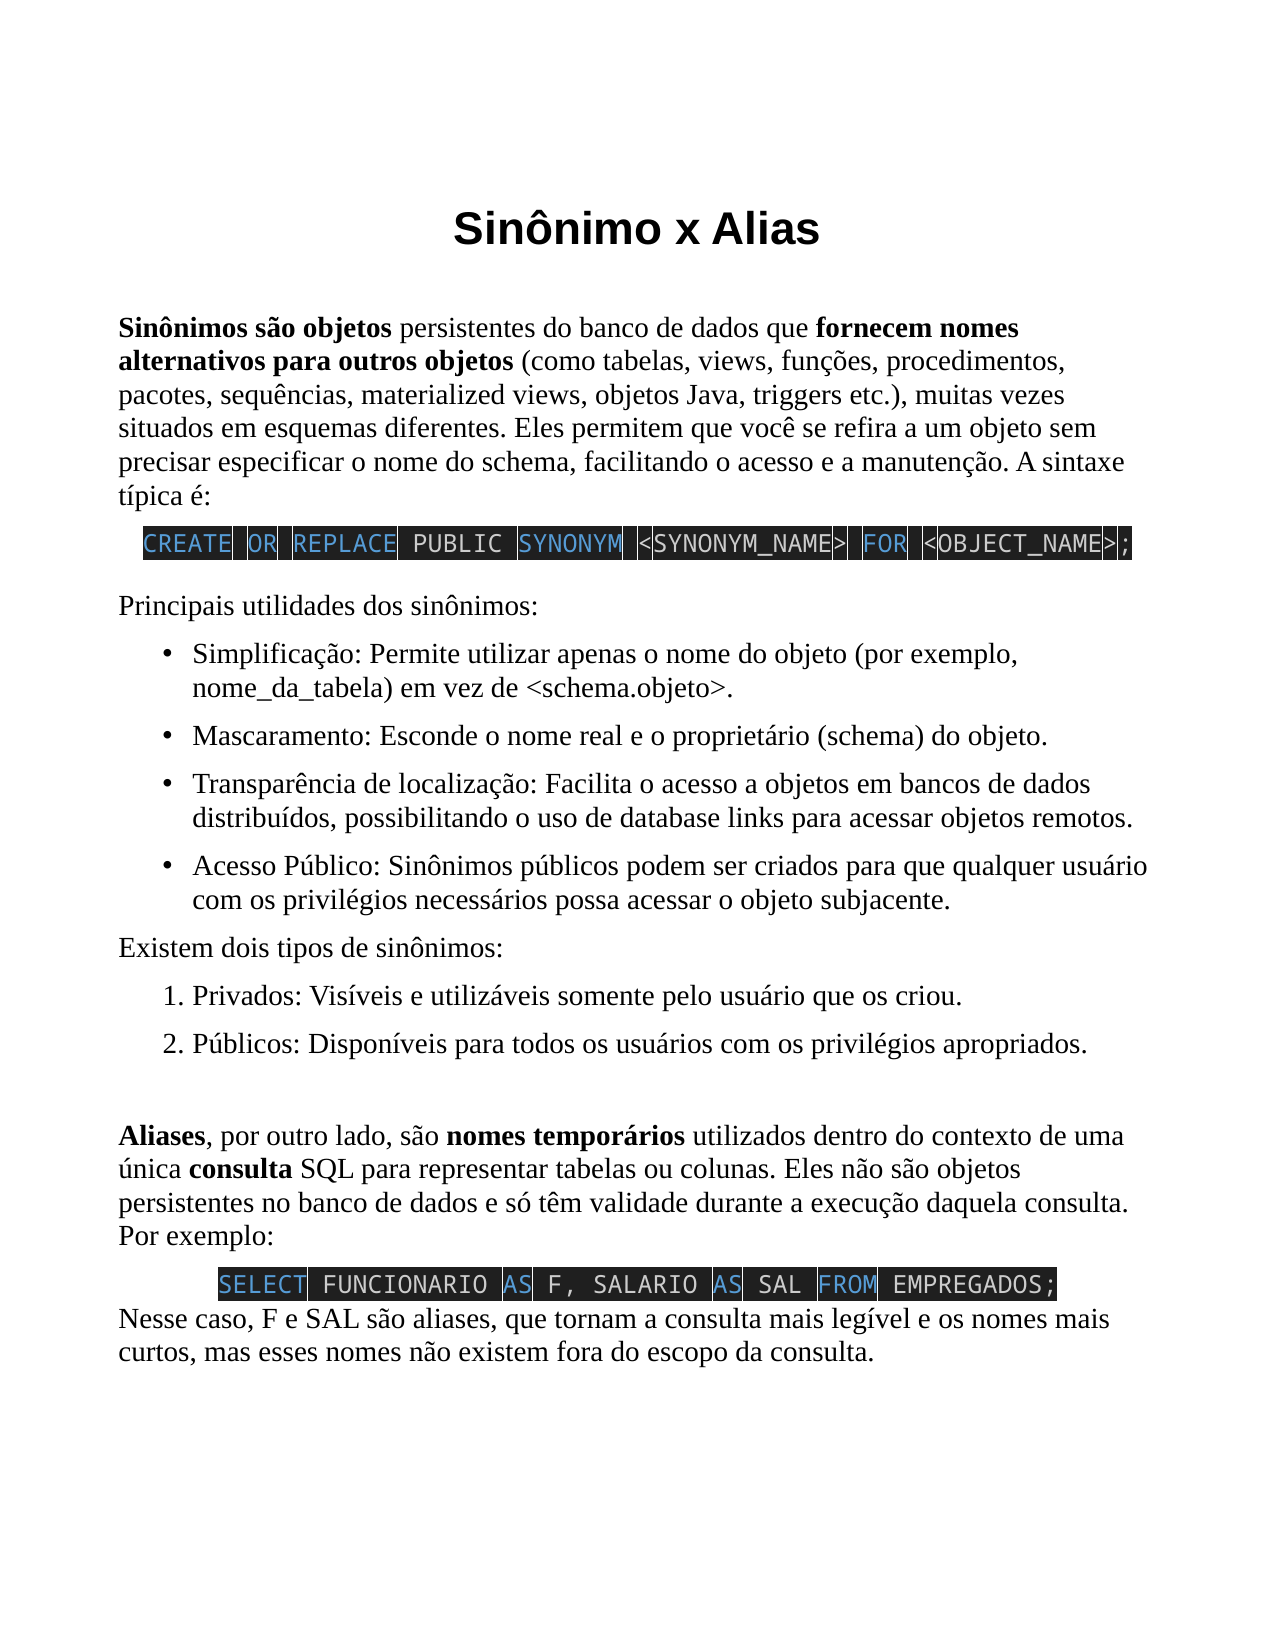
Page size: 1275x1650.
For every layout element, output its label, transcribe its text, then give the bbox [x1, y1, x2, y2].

text Nesse caso, F e SAL são aliases, que tornam a consulta mais legível e os nomes mais curtos, mas esses nomes não existem fora do escopo da consulta. [118, 1301, 1157, 1368]
text Existem dois tipos de sinônimos: [118, 930, 1157, 964]
subtitle Sinônimo x Alias [118, 201, 1157, 254]
list Transparência de localização: Facilita o acesso a objetos em bancos de dados distribuídos, possibilitando o uso de database links para acessar objetos remotos. [162, 767, 1157, 834]
list Privados: Visíveis e utilizáveis somente pelo usuário que os criou. [162, 978, 1157, 1012]
list Mascaramento: Esconde o nome real e o proprietário (schema) do objeto. [162, 718, 1157, 752]
text Sinônimos são objetos persistentes do banco de dados que fornecem nomes alternativos para outros objetos (como tabelas, views, funções, procedimentos, pacotes, sequências, materialized views, objetos Java, triggers etc.), muitas vezes situados em esquemas diferentes. Eles permitem que você se refira a um objeto sem precisar especificar o nome do schema, facilitando o acesso e a manutenção. A sintaxe típica é: [118, 310, 1157, 511]
text Principais utilidades dos sinônimos: [118, 588, 1157, 622]
text SELECT FUNCIONARIO AS F, SALARIO AS SAL FROM EMPREGADOS; [118, 1267, 1157, 1301]
list Acesso Público: Sinônimos públicos podem ser criados para que qualquer usuário com os privilégios necessários possa acessar o objeto subjacente. [162, 848, 1157, 916]
text CREATE OR REPLACE PUBLIC SYNONYM <SYNONYM_NAME> FOR <OBJECT_NAME>; [118, 526, 1157, 560]
text Aliases, por outro lado, são nomes temporários utilizados dentro do contexto de uma única consulta SQL para representar tabelas ou colunas. Eles não são objetos persistentes no banco de dados e só têm validade durante a execução daquela consulta. Por exemplo: [118, 1118, 1157, 1252]
list Simplificação: Permite utilizar apenas o nome do objeto (por exemplo, nome_da_tabela) em vez de <schema.objeto>. [162, 637, 1157, 704]
list Públicos: Disponíveis para todos os usuários com os privilégios apropriados. [162, 1026, 1157, 1060]
